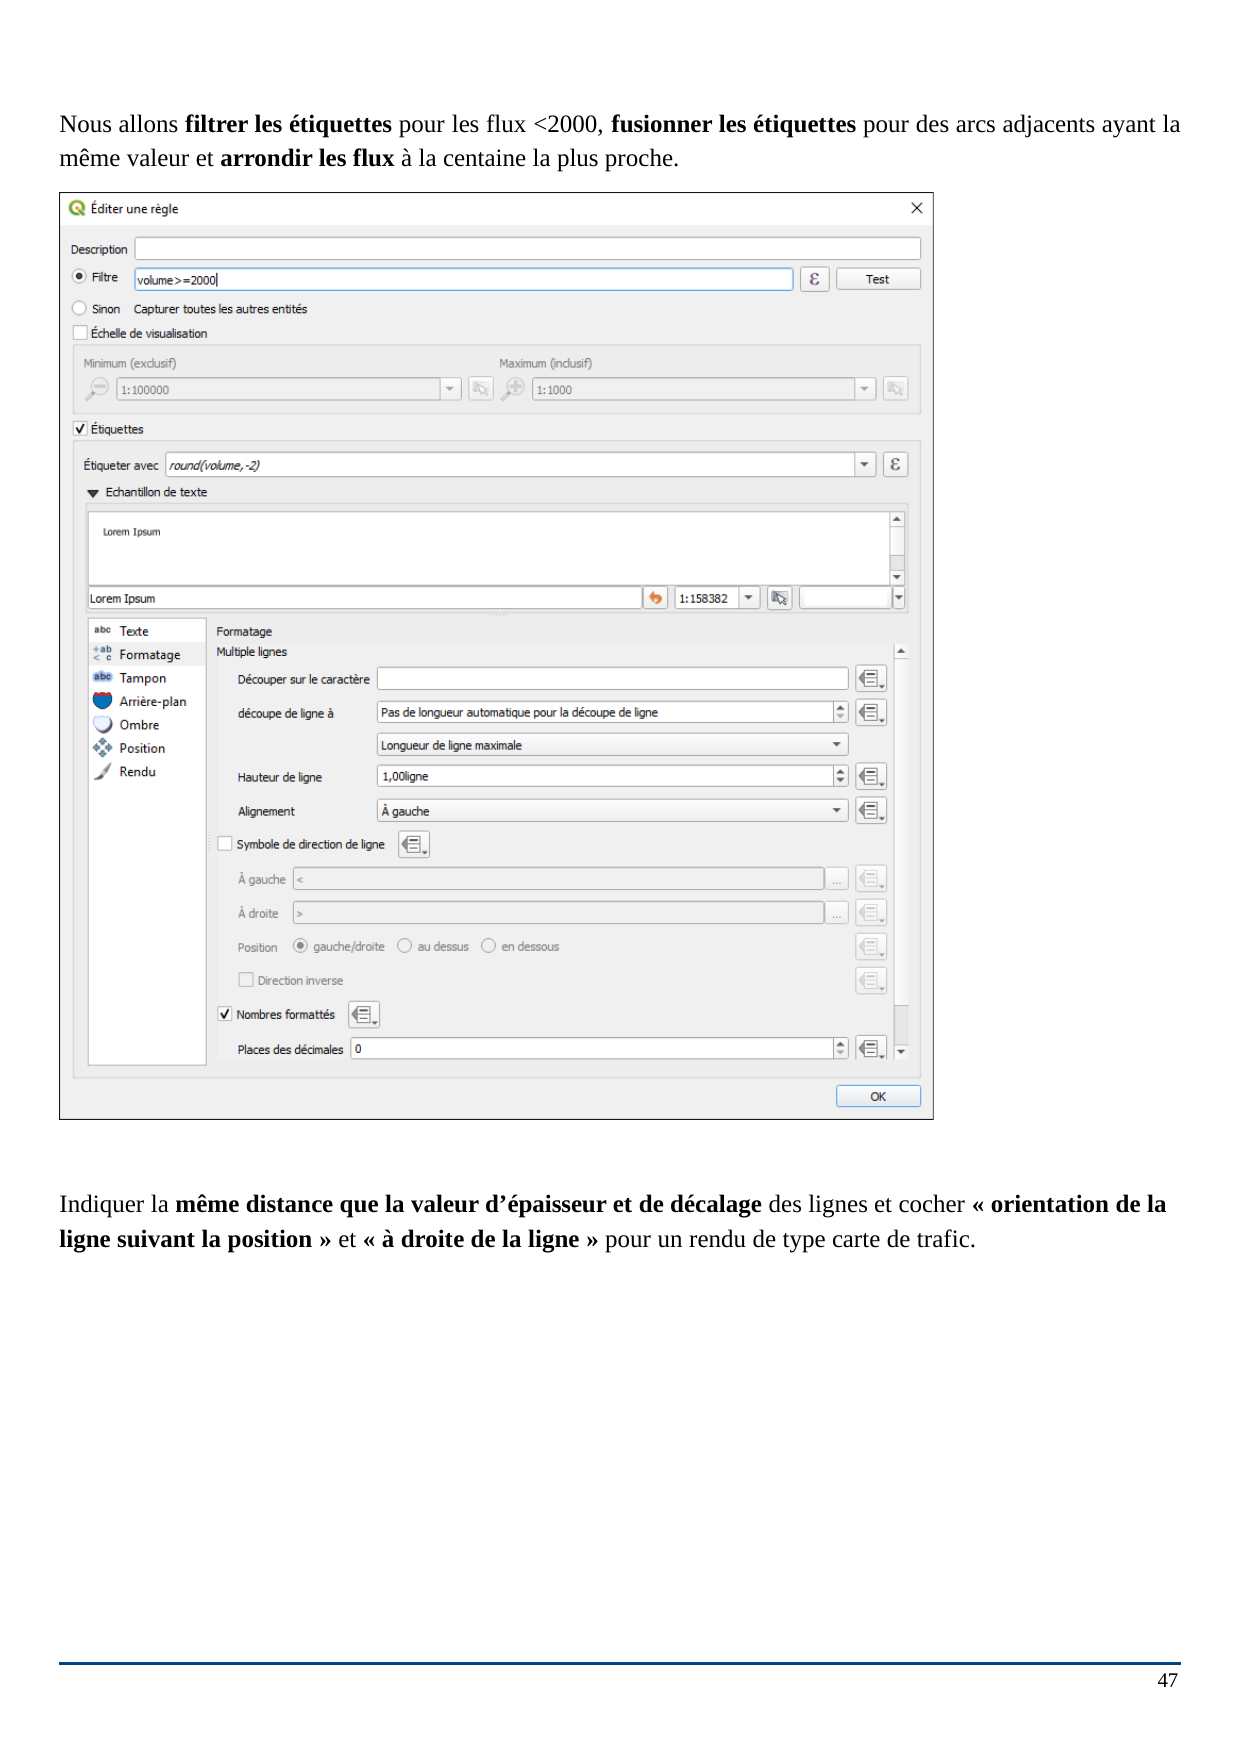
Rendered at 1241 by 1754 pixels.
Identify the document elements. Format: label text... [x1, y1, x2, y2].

text Nous allons filtrer les étiquettes pour les flux <2000, fusionner les étiquettes pour des arcs adjacents ayant la même valeur et arrondir les flux à la centaine la plus proche. [59, 108, 1181, 172]
picture [59, 192, 934, 1120]
text Indiquer la même distance que la valeur d’épaisseur et de décalage des lignes et cocher « orientation de la ligne suivant la position » et « à droite de la ligne » pour un rendu de type carte de trafic. [59, 1189, 1181, 1253]
